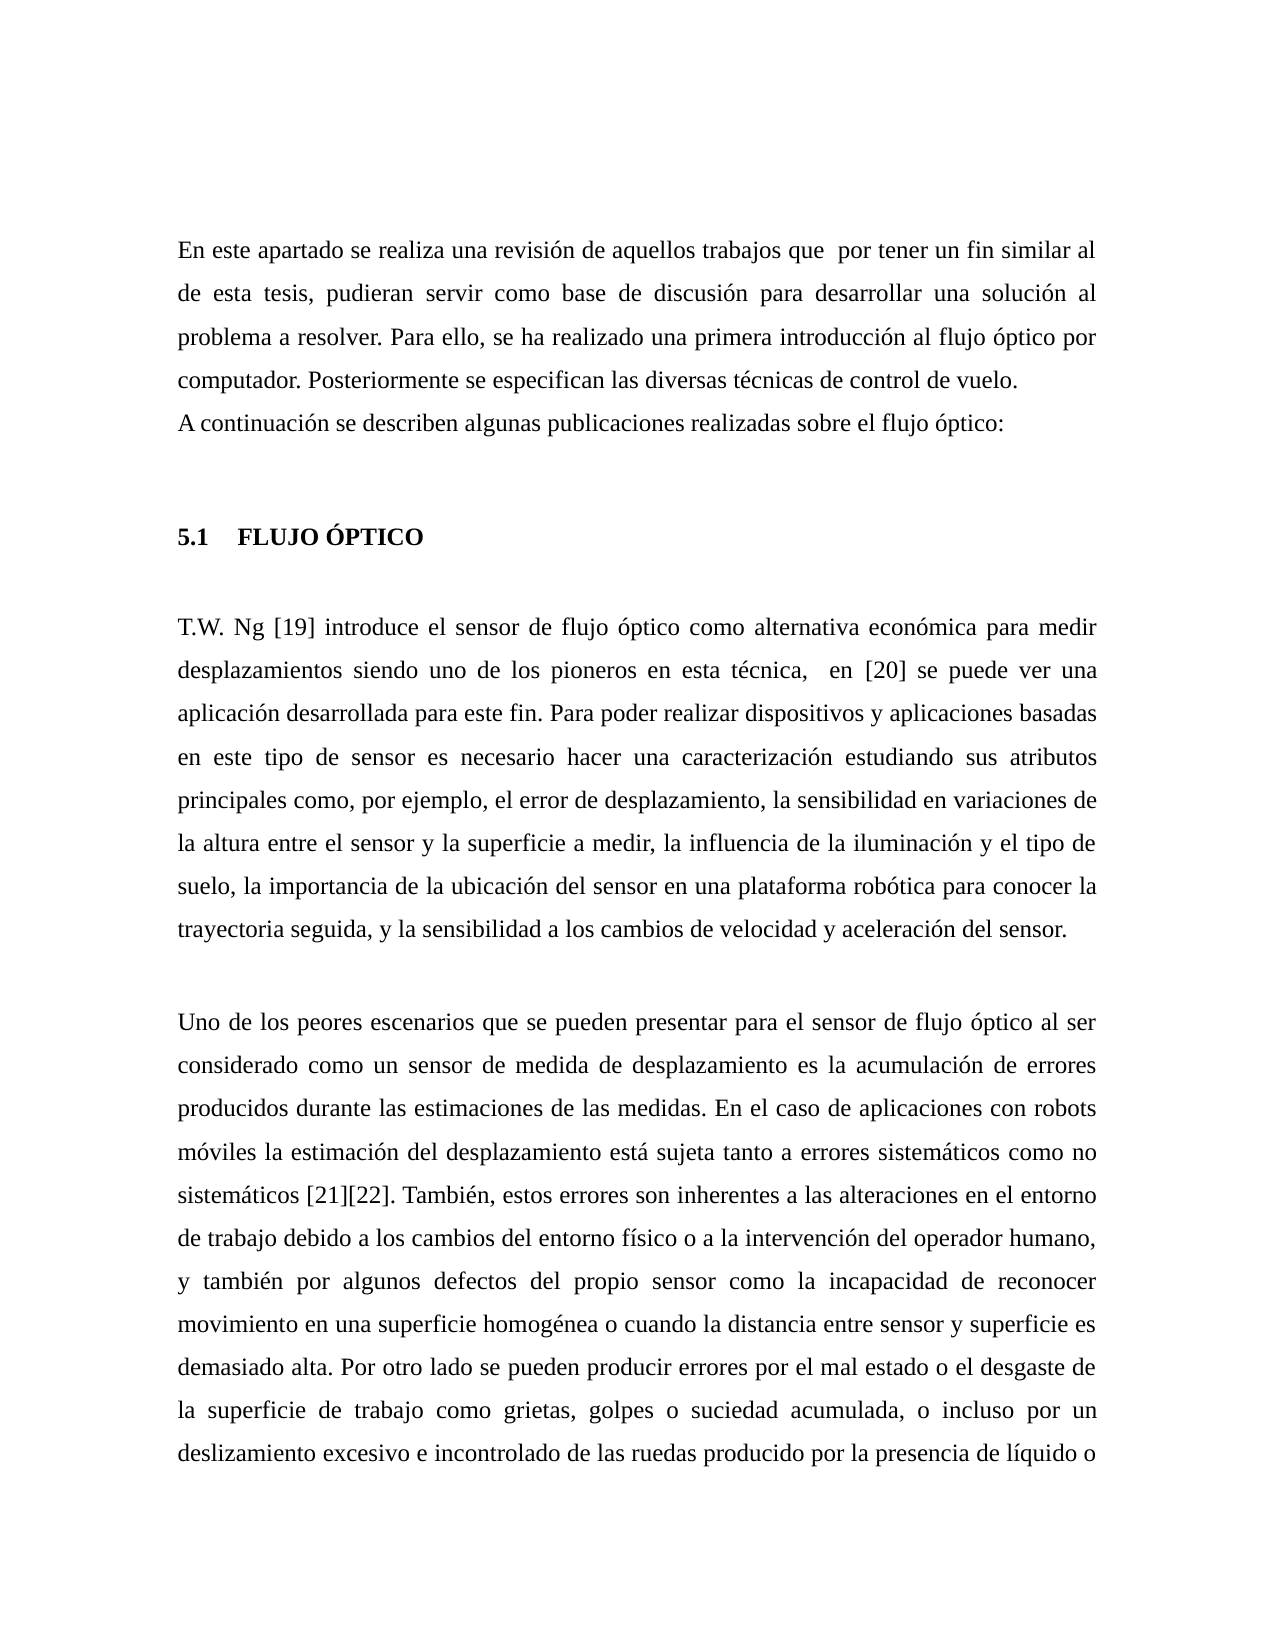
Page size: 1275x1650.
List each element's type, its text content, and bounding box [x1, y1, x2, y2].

subtitle FLUJO ÓPTICO [177, 522, 1098, 551]
text A continuación se describen algunas publicaciones realizadas sobre el flujo óptico: [177, 408, 1098, 437]
text En este apartado se realiza una revisión de aquellos trabajos que por tener un fin similar al de esta tesis, pudieran servir como base de discusión para desarrollar una solución al problema a resolver. Para ello, se ha realizado una primera introducción al flujo óptico por computador. Posteriormente se especifican las diversas técnicas de control de vuelo. [177, 235, 1098, 393]
text T.W. Ng [19] introduce el sensor de flujo óptico como alternativa económica para medir desplazamientos siendo uno de los pioneros en esta técnica, en [20] se puede ver una aplicación desarrollada para este fin. Para poder realizar dispositivos y aplicaciones basadas en este tipo de sensor es necesario hacer una caracterización estudiando sus atributos principales como, por ejemplo, el error de desplazamiento, la sensibilidad en variaciones de la altura entre el sensor y la superficie a medir, la influencia de la iluminación y el tipo de suelo, la importancia de la ubicación del sensor en una plataforma robótica para conocer la trayectoria seguida, y la sensibilidad a los cambios de velocidad y aceleración del sensor. [177, 612, 1098, 943]
text Uno de los peores escenarios que se pueden presentar para el sensor de flujo óptico al ser considerado como un sensor de medida de desplazamiento es la acumulación de errores producidos durante las estimaciones de las medidas. En el caso de aplicaciones con robots móviles la estimación del desplazamiento está sujeta tanto a errores sistemáticos como no sistemáticos [21][22]. También, estos errores son inherentes a las alteraciones en el entorno de trabajo debido a los cambios del entorno físico o a la intervención del operador humano, y también por algunos defectos del propio sensor como la incapacidad de reconocer movimiento en una superficie homogénea o cuando la distancia entre sensor y superficie es demasiado alta. Por otro lado se pueden producir errores por el mal estado o el desgaste de la superficie de trabajo como grietas, golpes o suciedad acumulada, o incluso por un deslizamiento excesivo e incontrolado de las ruedas producido por la presencia de líquido o [177, 1007, 1098, 1467]
